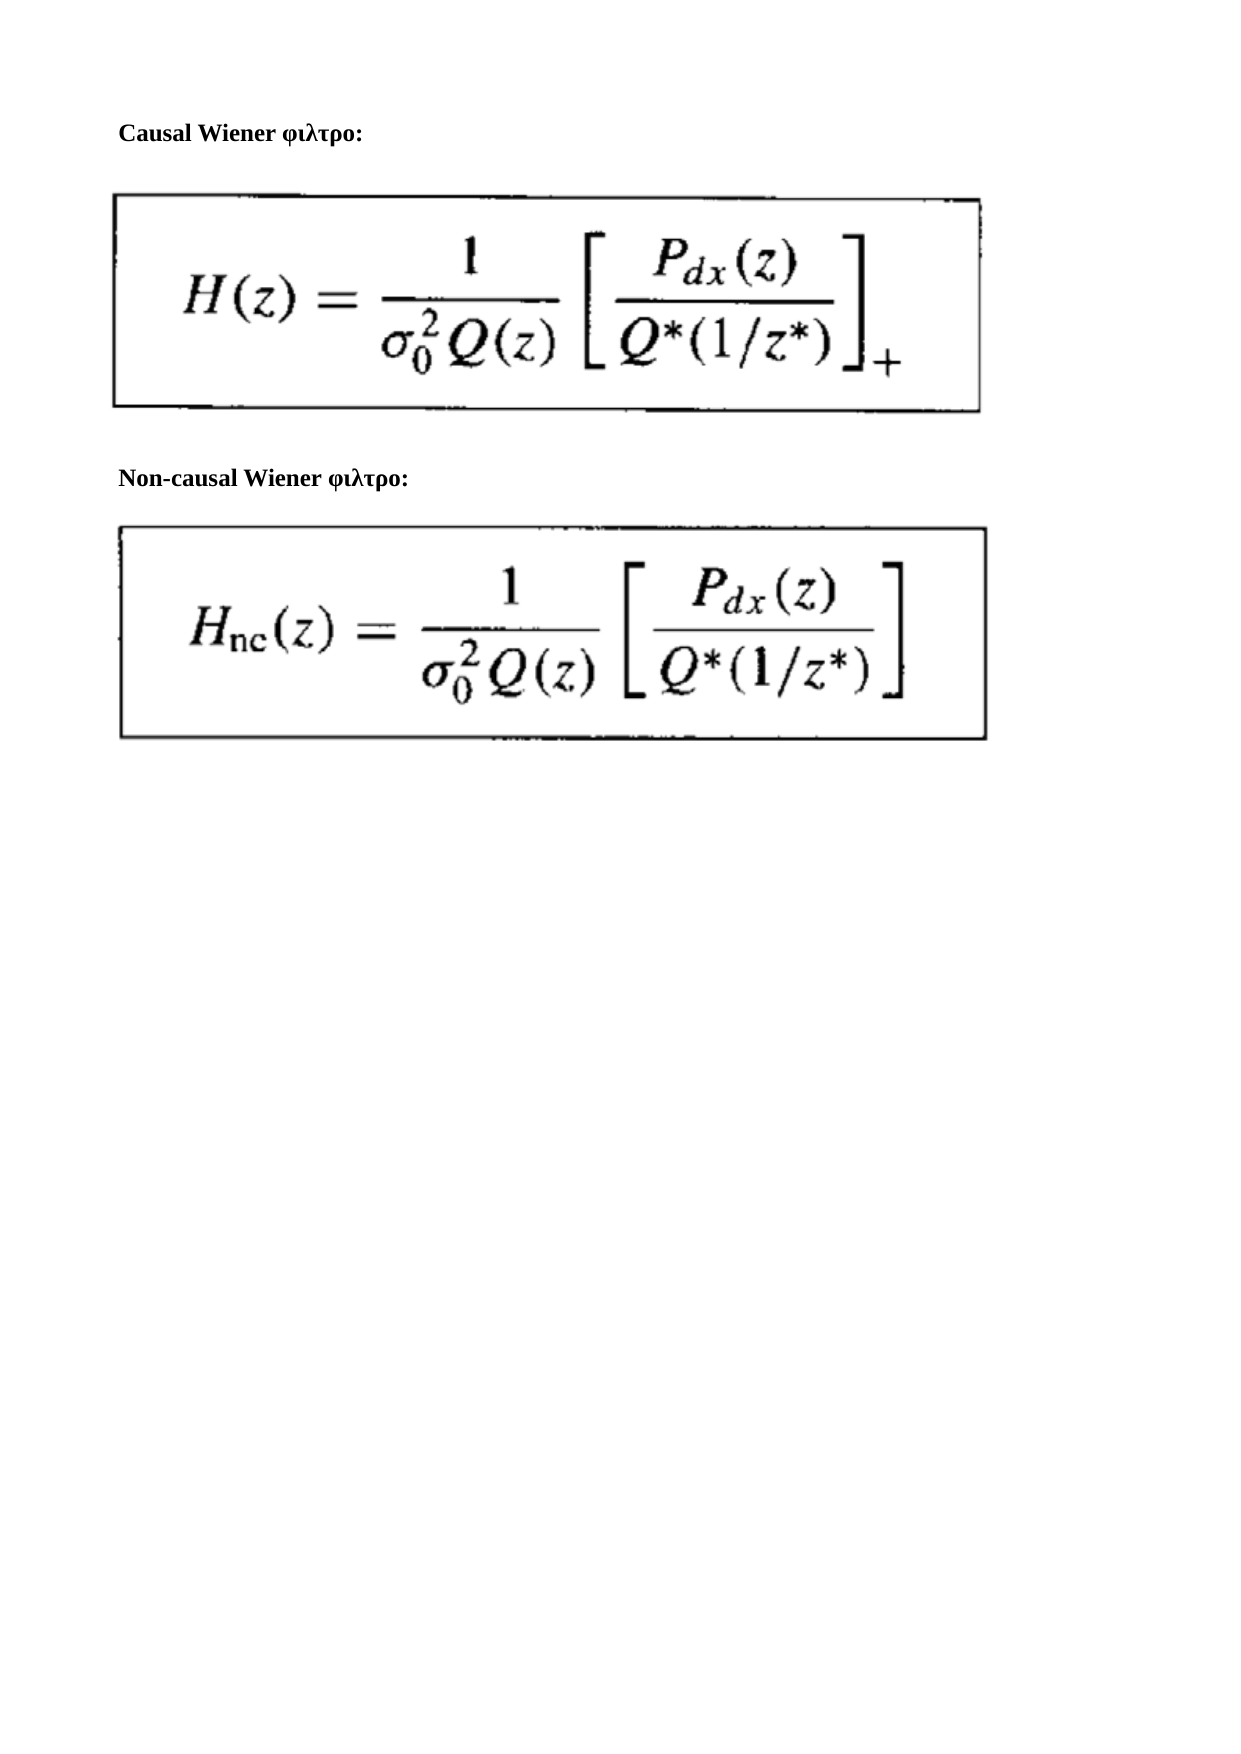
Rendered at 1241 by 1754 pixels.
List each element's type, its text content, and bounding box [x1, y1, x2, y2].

picture [115, 520, 997, 744]
text Causal Wiener φιλτρο: [118, 118, 1122, 147]
picture [108, 189, 987, 419]
text Non-causal Wiener φιλτρο: [118, 463, 1122, 492]
